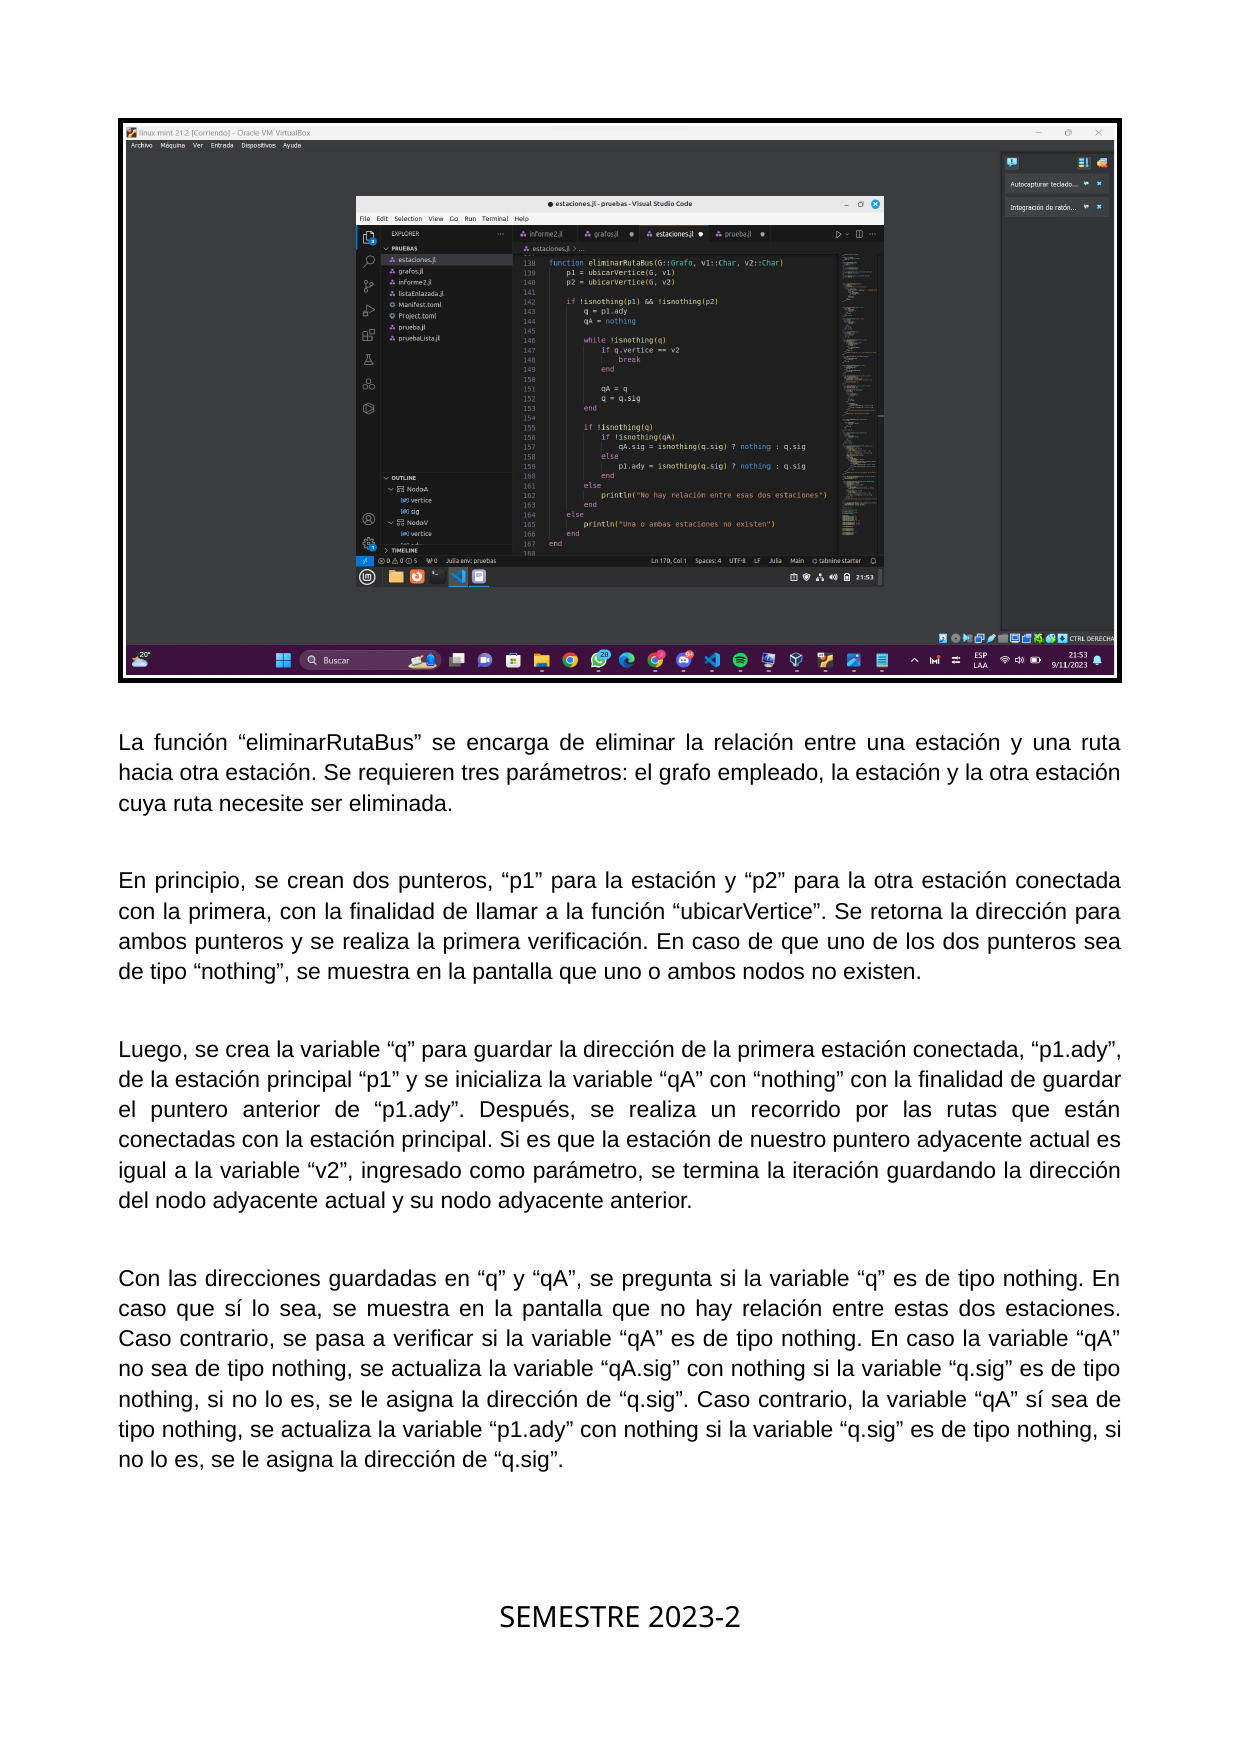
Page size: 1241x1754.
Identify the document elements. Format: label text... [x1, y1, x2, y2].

text Con las direcciones guardadas en “q” y “qA”, se pregunta si la variable “q” es de tipo nothing. En caso que sí lo sea, se muestra en la pantalla que no hay relación entre estas dos estaciones. Caso contrario, se pasa a verificar si la variable “qA” es de tipo nothing. En caso la variable “qA” no sea de tipo nothing, se actualiza la variable “qA.sig” con nothing si la variable “q.sig” es de tipo nothing, si no lo es, se le asigna la dirección de “q.sig”. Caso contrario, la variable “qA” sí sea de tipo nothing, se actualiza la variable “p1.ady” con nothing si la variable “q.sig” es de tipo nothing, si no lo es, se le asigna la dirección de “q.sig”. [118, 1265, 1122, 1472]
text En principio, se crean dos punteros, “p1” para la estación y “p2” para la otra estación conectada con la primera, con la finalidad de llamar a la función “ubicarVertice”. Se retorna la dirección para ambos punteros y se realiza la primera verificación. En caso de que uno de los dos punteros sea de tipo “nothing”, se muestra en la pantalla que uno o ambos nodos no existen. [118, 867, 1122, 984]
text Luego, se crea la variable “q” para guardar la dirección de la primera estación conectada, “p1.ady”, de la estación principal “p1” y se inicializa la variable “qA” con “nothing” con la finalidad de guardar el puntero anterior de “p1.ady”. Después, se realiza un recorrido por las rutas que están conectadas con la estación principal. Si es que la estación de nuestro puntero adyacente actual es igual a la variable “v2”, ingresado como parámetro, se termina la iteración guardando la dirección del nodo adyacente actual y su nodo adyacente anterior. [118, 1036, 1122, 1213]
picture [126, 126, 1115, 675]
text La función “eliminarRutaBus” se encarga de eliminar la relación entre una estación y una ruta hacia otra estación. Se requieren tres parámetros: el grafo empleado, la estación y la otra estación cuya ruta necesite ser eliminada. [118, 729, 1122, 816]
